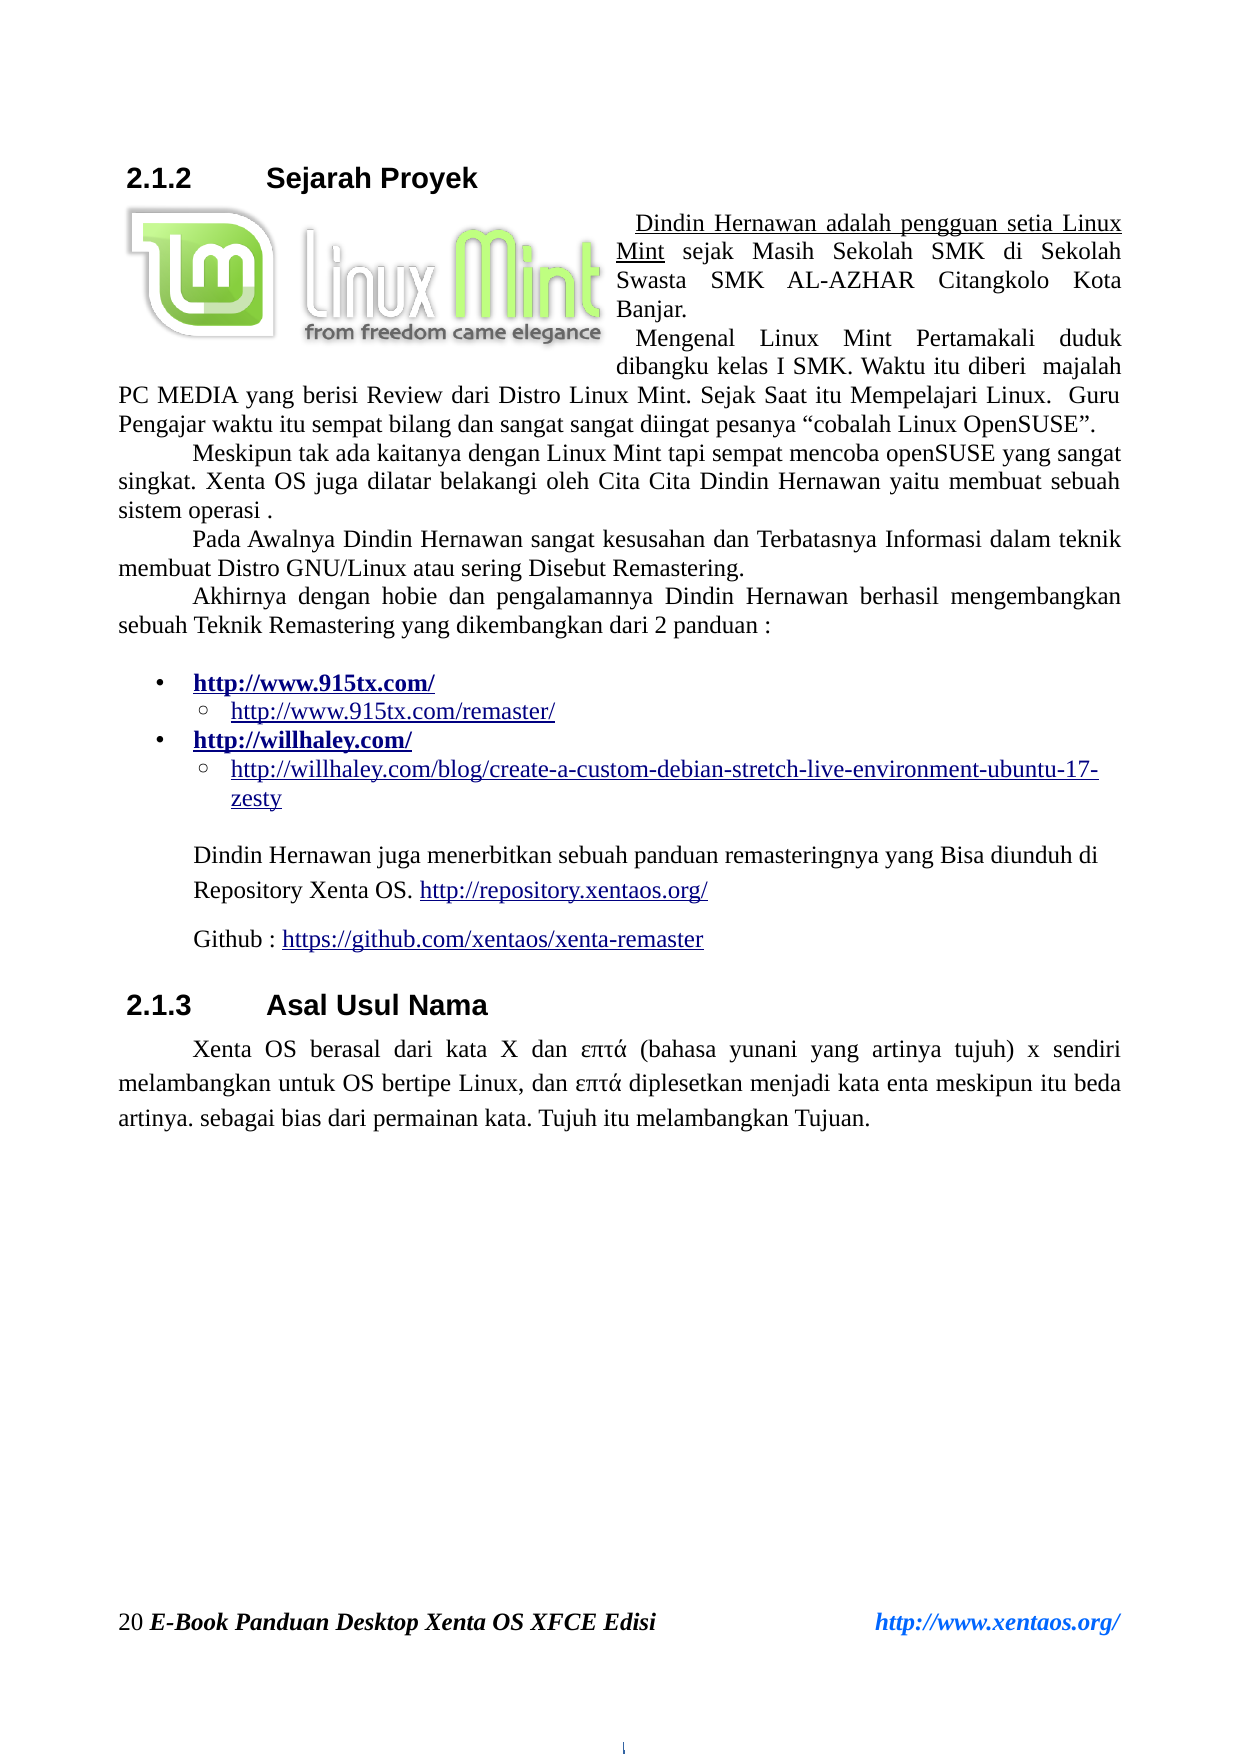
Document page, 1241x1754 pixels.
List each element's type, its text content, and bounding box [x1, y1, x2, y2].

list http://www.915tx.com/remaster/ [193, 696, 1122, 725]
text Pada Awalnya Dindin Hernawan sangat kesusahan dan Terbatasnya Informasi dalam teknik membuat Distro GNU/Linux atau sering Disebut Remastering. [118, 524, 1122, 581]
picture [115, 201, 616, 358]
text Xenta OS berasal dari kata X dan επτά (bahasa yunani yang artinya tujuh) x sendiri melambangkan untuk OS bertipe Linux, dan επτά diplesetkan menjadi kata enta meskipun itu beda artinya. sebagai bias dari permainan kata. Tujuh itu melambangkan Tujuan. [118, 1034, 1122, 1131]
text Akhirnya dengan hobie dan pengalamannya Dindin Hernawan berhasil mengembangkan sebuah Teknik Remastering yang dikembangkan dari 2 panduan : [118, 581, 1122, 639]
list http://willhaley.com/ [156, 725, 1122, 754]
text Mengenal Linux Mint Pertamakali duduk dibangku kelas I SMK. Waktu itu diberi majalah PC MEDIA yang berisi Review dari Distro Linux Mint. Sejak Saat itu Mempelajari Linux. Guru Pengajar waktu itu sempat bilang dan sangat sangat diingat pesanya “cobalah Linux OpenSUSE”. [118, 323, 1122, 438]
list Github : https://github.com/xentaos/xenta-remaster [156, 924, 1122, 952]
text Meskipun tak ada kaitanya dengan Linux Mint tapi sempat mencoba openSUSE yang sangat singkat. Xenta OS juga dilatar belakangi oleh Cita Cita Dindin Hernawan yaitu membuat sebuah sistem operasi . [118, 438, 1122, 524]
list Dindin Hernawan juga menerbitkan sebuah panduan remasteringnya yang Bisa diunduh di Repository Xenta OS. http://repository.xentaos.org/ [156, 840, 1122, 903]
list http://www.915tx.com/ [156, 668, 1122, 696]
text Dindin Hernawan adalah pengguan setia Linux Mint sejak Masih Sekolah SMK di Sekolah Swasta SMK AL-AZHAR Citangkolo Kota Banjar. [616, 208, 1122, 323]
subtitle Asal Usul Nama [118, 987, 1122, 1021]
list http://willhaley.com/blog/create-a-custom-debian-stretch-live-environment-ubuntu-17-zesty [193, 754, 1122, 811]
subtitle Sejarah Proyek [118, 161, 1122, 195]
